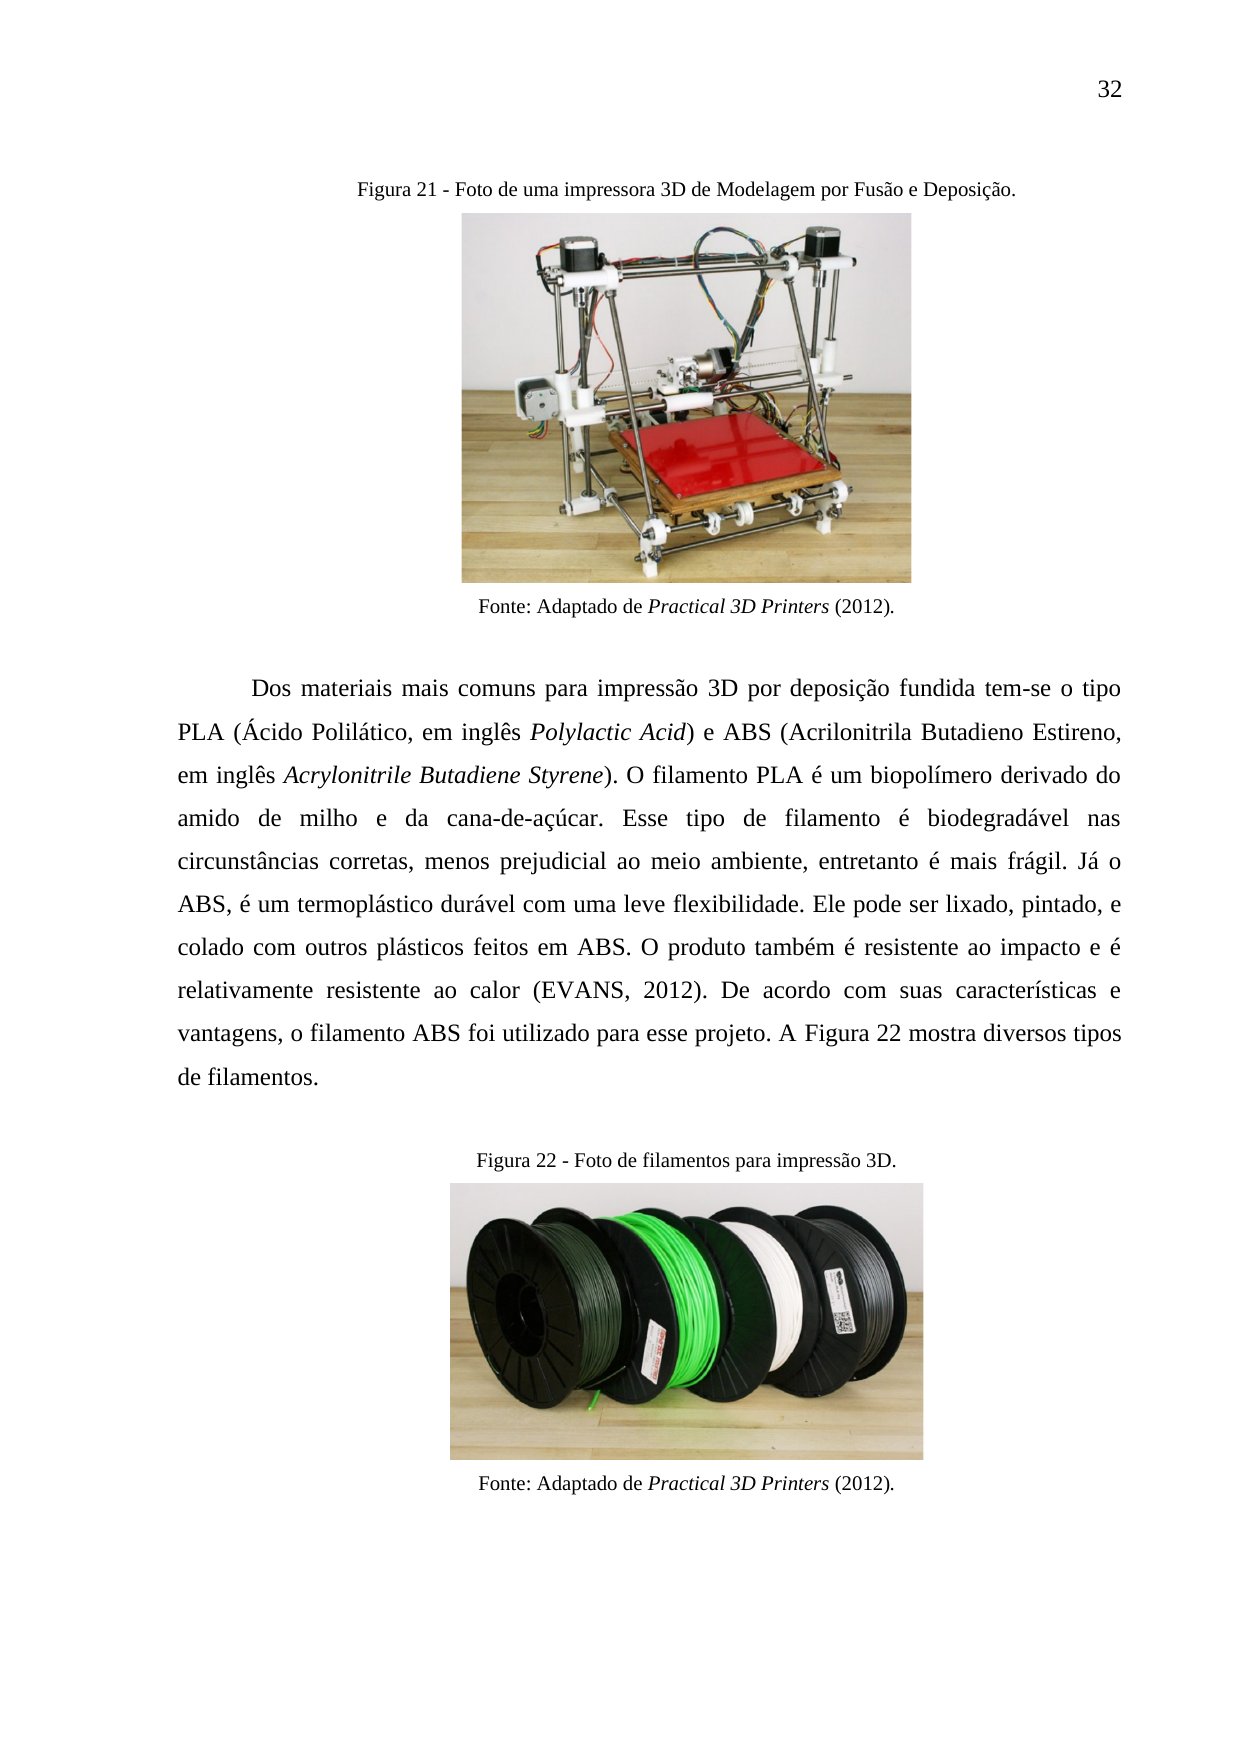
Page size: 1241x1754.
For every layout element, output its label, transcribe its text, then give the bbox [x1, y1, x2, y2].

text Figura 21 - Foto de uma impressora 3D de Modelagem por Fusão e Deposição. [177, 177, 1122, 201]
picture [450, 1183, 924, 1460]
text Fonte: Adaptado de Practical 3D Printers (2012). [177, 1471, 1122, 1495]
text Dos materiais mais comuns para impressão 3D por deposição fundida tem-se o tipo PLA (Ácido Polilático, em inglês Polylactic Acid) e ABS (Acrilonitrila Butadieno Estireno, em inglês Acrylonitrile Butadiene Styrene). O filamento PLA é um biopolímero derivado do amido de milho e da cana-de-açúcar. Esse tipo de filamento é biodegradável nas circunstâncias corretas, menos prejudicial ao meio ambiente, entretanto é mais frágil. Já o ABS, é um termoplástico durável com uma leve flexibilidade. Ele pode ser lixado, pintado, e colado com outros plásticos feitos em ABS. O produto também é resistente ao impacto e é relativamente resistente ao calor (EVANS, 2012). De acordo com suas características e vantagens, o filamento ABS foi utilizado para esse projeto. A Figura 22 mostra diversos tipos de filamentos. [177, 673, 1122, 1090]
picture [461, 213, 912, 583]
text Fonte: Adaptado de Practical 3D Printers (2012). [177, 594, 1122, 618]
text Figura 22 - Foto de filamentos para impressão 3D. [177, 1148, 1122, 1172]
